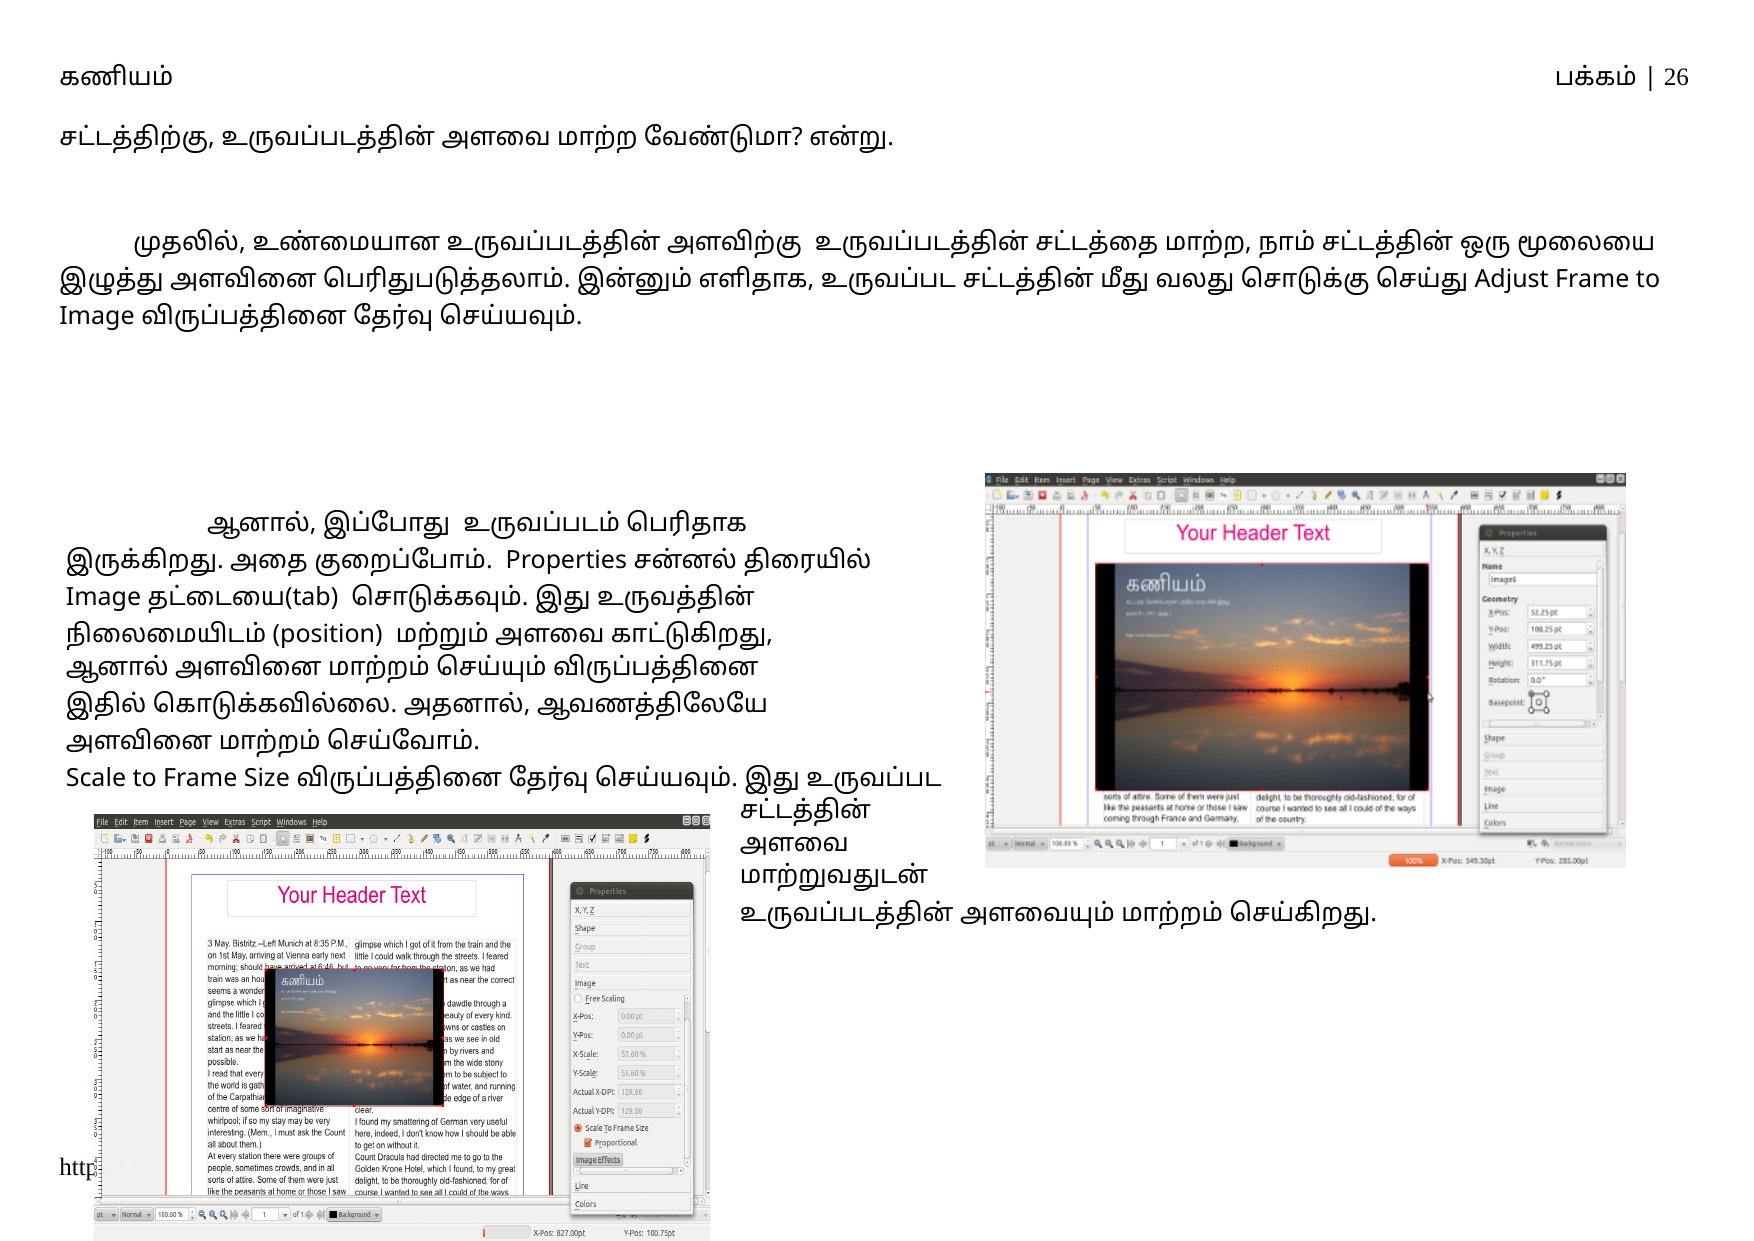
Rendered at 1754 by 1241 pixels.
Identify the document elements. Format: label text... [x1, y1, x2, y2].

text நிலைமையிடம் (position) மற்றும் அளவை காட்டுகிறது, [59, 616, 985, 653]
text ஆனால், இப்போது உருவப்படம் பெரிதாக [59, 505, 985, 542]
text இருக்கிறது. அதை குறைப்போம். Properties சன்னல் திரையில் [59, 542, 985, 579]
text Scale to Frame Size விருப்பத்தினை தேர்வு செய்யவும். இது உருவப்பட சட்டத்தின் அளவை மாற்றுவதுடன் உருவப்படத்தின் அளவையும் மாற்றம் செய்கிறது. [59, 759, 1695, 931]
text [1626, 722, 1695, 759]
text அளவினை மாற்றம் செய்வோம். [59, 722, 985, 759]
text ஆனால் அளவினை மாற்றம் செய்யும் விருப்பத்தினை [59, 653, 985, 685]
text [1626, 579, 1695, 616]
text Image தட்டையை(tab) சொடுக்கவும். இது உருவத்தின் [59, 579, 985, 616]
text [1626, 542, 1695, 579]
picture [985, 473, 1626, 868]
text [1626, 653, 1695, 685]
text [1626, 505, 1695, 542]
text இதில் கொடுக்கவில்லை. அதனால், ஆவணத்திலேயே [59, 685, 985, 722]
text [1626, 685, 1695, 722]
text சட்டத்திற்கு, உருவப்படத்தின் அளவை மாற்ற வேண்டுமா? என்று. [59, 118, 1695, 156]
picture [93, 814, 711, 1241]
text [1626, 616, 1695, 653]
text முதலில், உண்மையான உருவப்படத்தின் அளவிற்கு உருவப்படத்தின் சட்டத்தை மாற்ற, நாம் சட்டத்தின் ஒரு மூலையை இழுத்து அளவினை பெரிதுபடுத்தலாம். இன்னும் எளிதாக, உருவப்பட சட்டத்தின் மீது வலது சொடுக்கு செய்து Adjust Frame to Image விருப்பத்தினை தேர்வு செய்யவும். [59, 224, 1695, 334]
